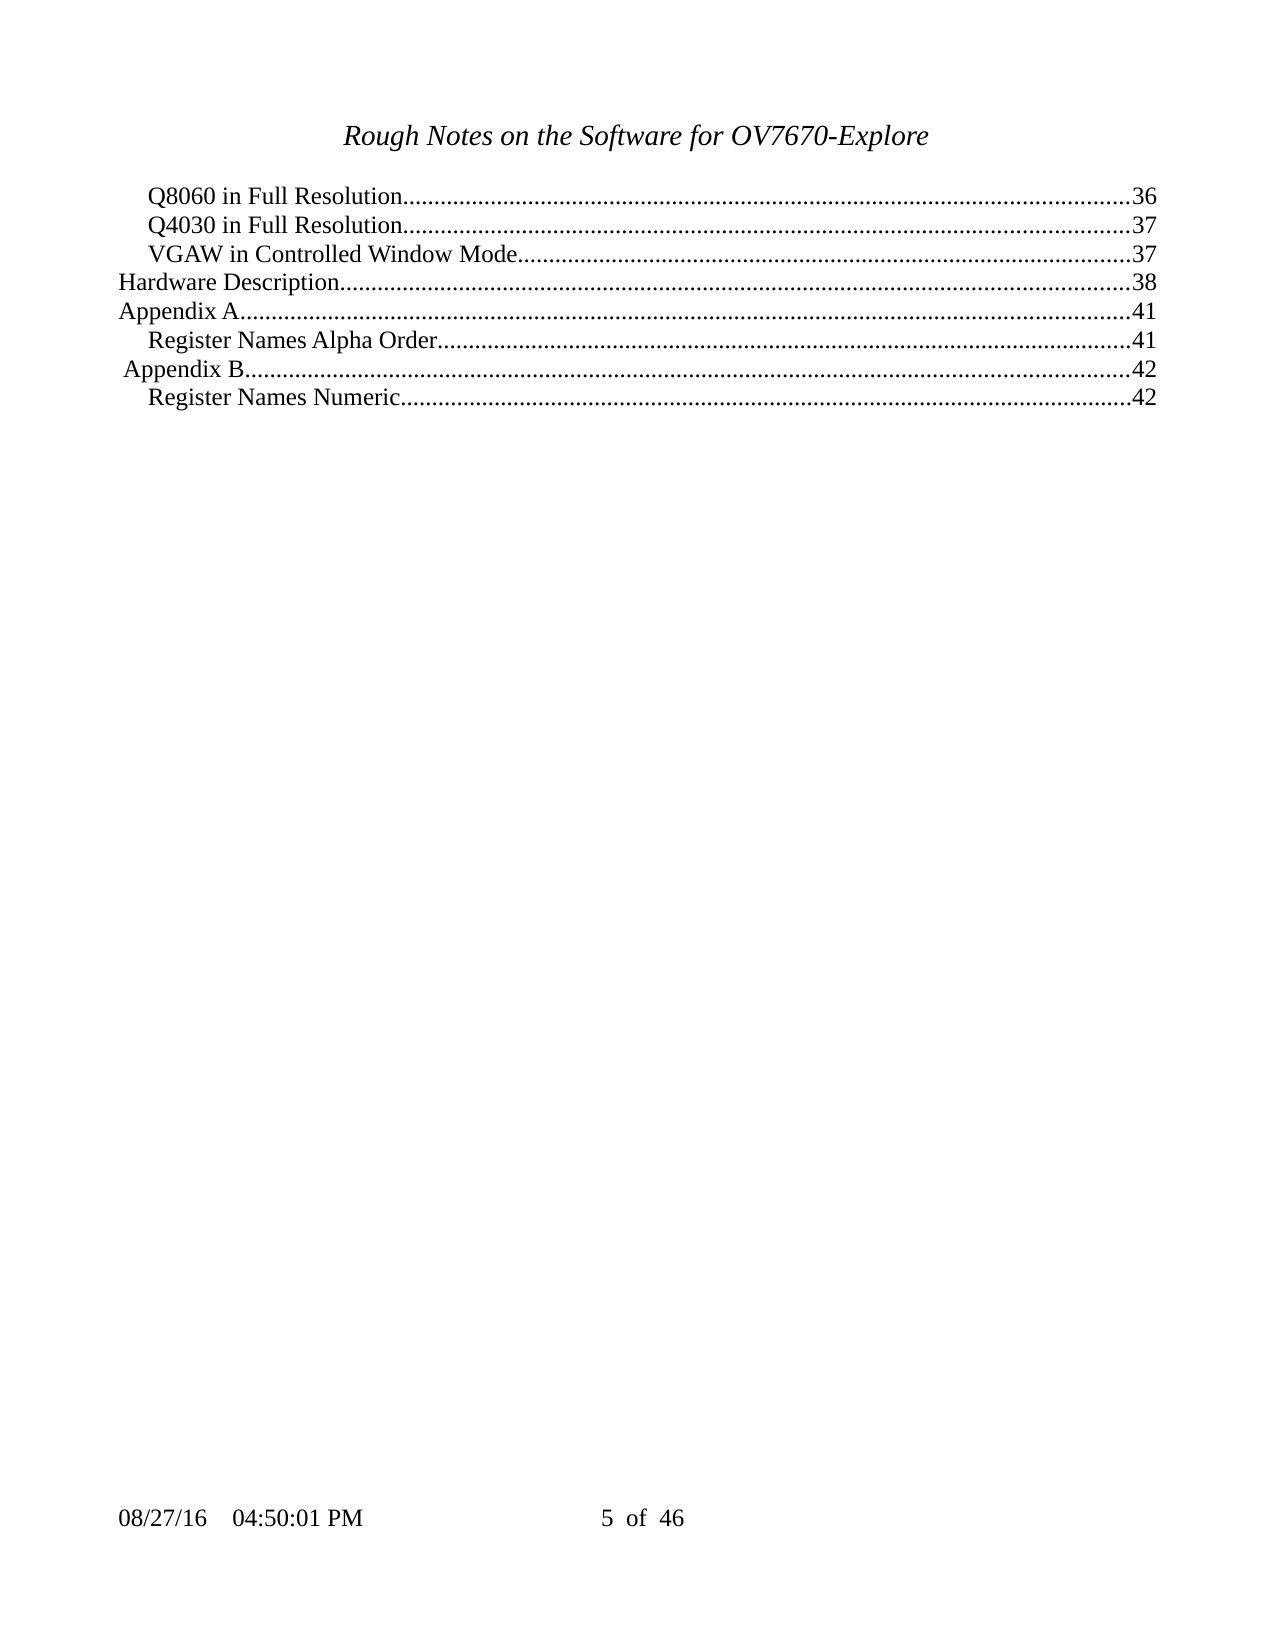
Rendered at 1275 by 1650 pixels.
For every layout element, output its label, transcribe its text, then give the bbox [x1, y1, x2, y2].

text Register Names Alpha Order 41 [148, 325, 1157, 354]
text Appendix B 42 [118, 354, 1157, 382]
text Appendix A 41 [118, 296, 1157, 325]
text Hardware Description 38 [118, 267, 1157, 296]
text Register Names Numeric 42 [148, 382, 1157, 411]
text VGAW in Controlled Window Mode 37 [148, 239, 1157, 267]
text Q4030 in Full Resolution 37 [148, 210, 1157, 239]
text Q8060 in Full Resolution 36 [148, 181, 1157, 210]
